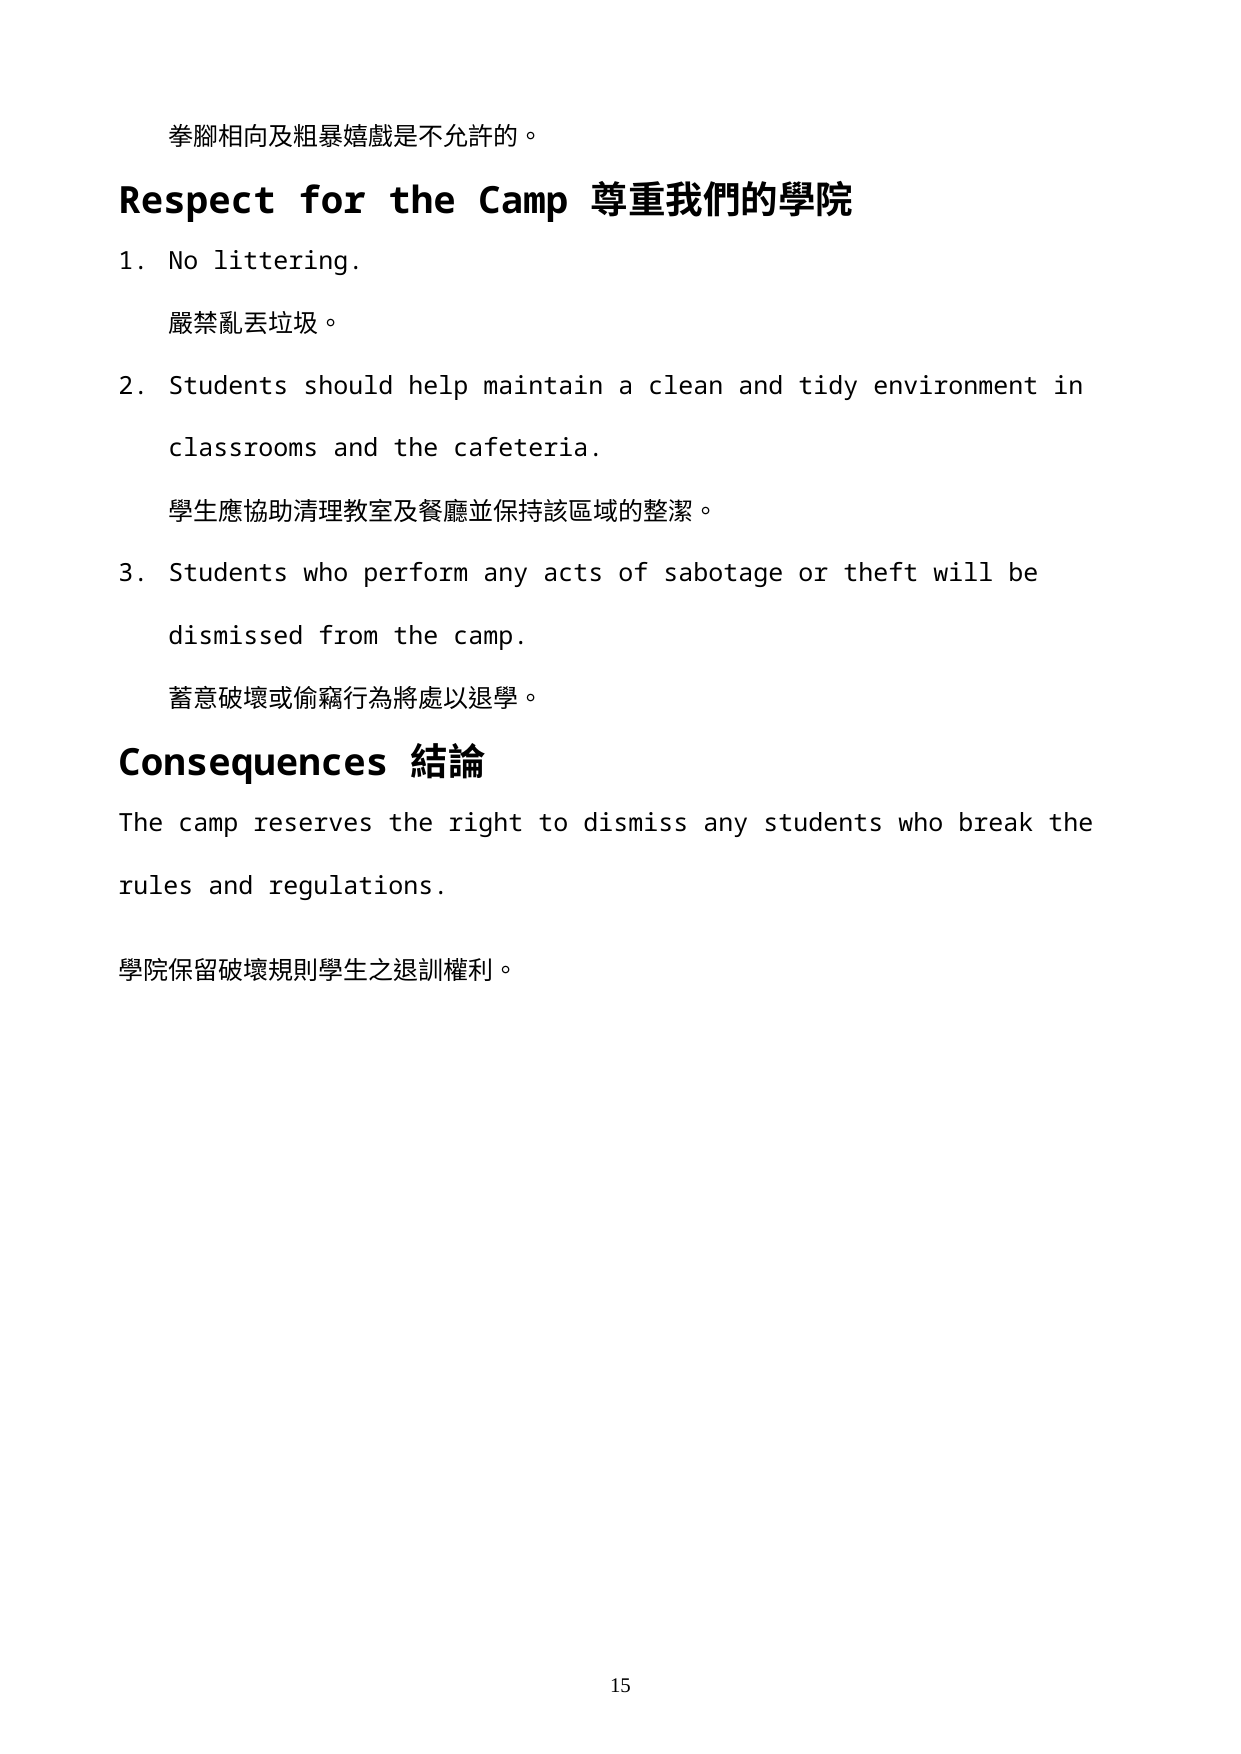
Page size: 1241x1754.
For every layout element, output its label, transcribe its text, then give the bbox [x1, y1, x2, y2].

list Students who perform any acts of sabotage or theft will be dismissed from the camp. [118, 530, 1122, 655]
text 學生應協助清理教室及餐廳並保持該區域的整潔。 [168, 468, 1122, 530]
text The camp reserves the right to dismiss any students who break the rules and regulations. [118, 780, 1122, 905]
text 蓄意破壞或偷竊行為將處以退學。 [168, 655, 1122, 718]
text 拳腳相向及粗暴嬉戲是不允許的。 [168, 93, 1122, 155]
text Respect for the Camp 尊重我們的學院 [118, 155, 1122, 218]
text 嚴禁亂丟垃圾。 [168, 280, 1122, 343]
text Consequences 結論 [118, 718, 1122, 780]
list Students should help maintain a clean and tidy environment in classrooms and the cafeteria. [118, 343, 1122, 468]
list No littering. [118, 218, 1122, 280]
text 學院保留破壞規則學生之退訓權利。 [118, 934, 1122, 991]
